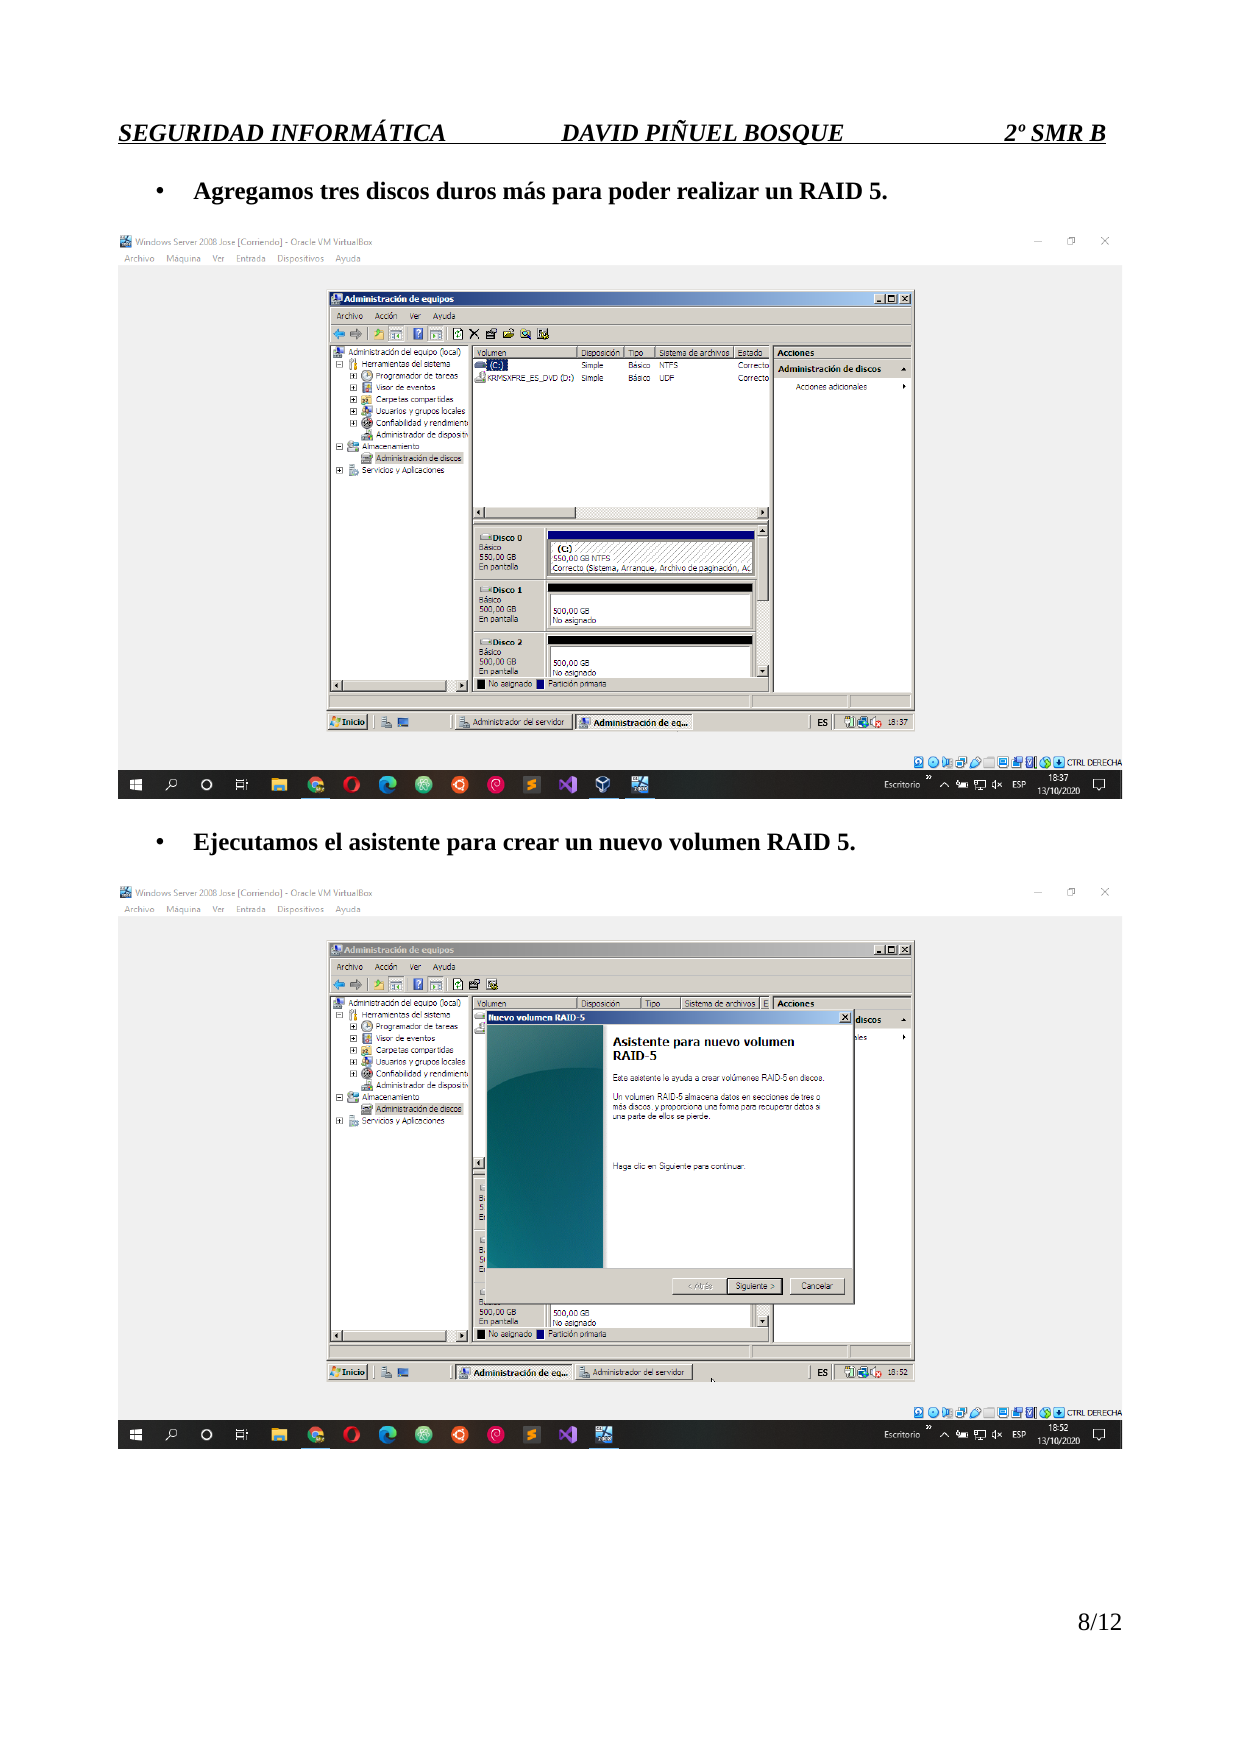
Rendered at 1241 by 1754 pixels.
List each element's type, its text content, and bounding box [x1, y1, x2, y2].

list Ejecutamos el asistente para crear un nuevo volumen RAID 5. [156, 827, 1122, 856]
list Agregamos tres discos duros más para poder realizar un RAID 5. [156, 176, 1122, 205]
picture [118, 884, 1123, 1449]
picture [118, 233, 1123, 799]
